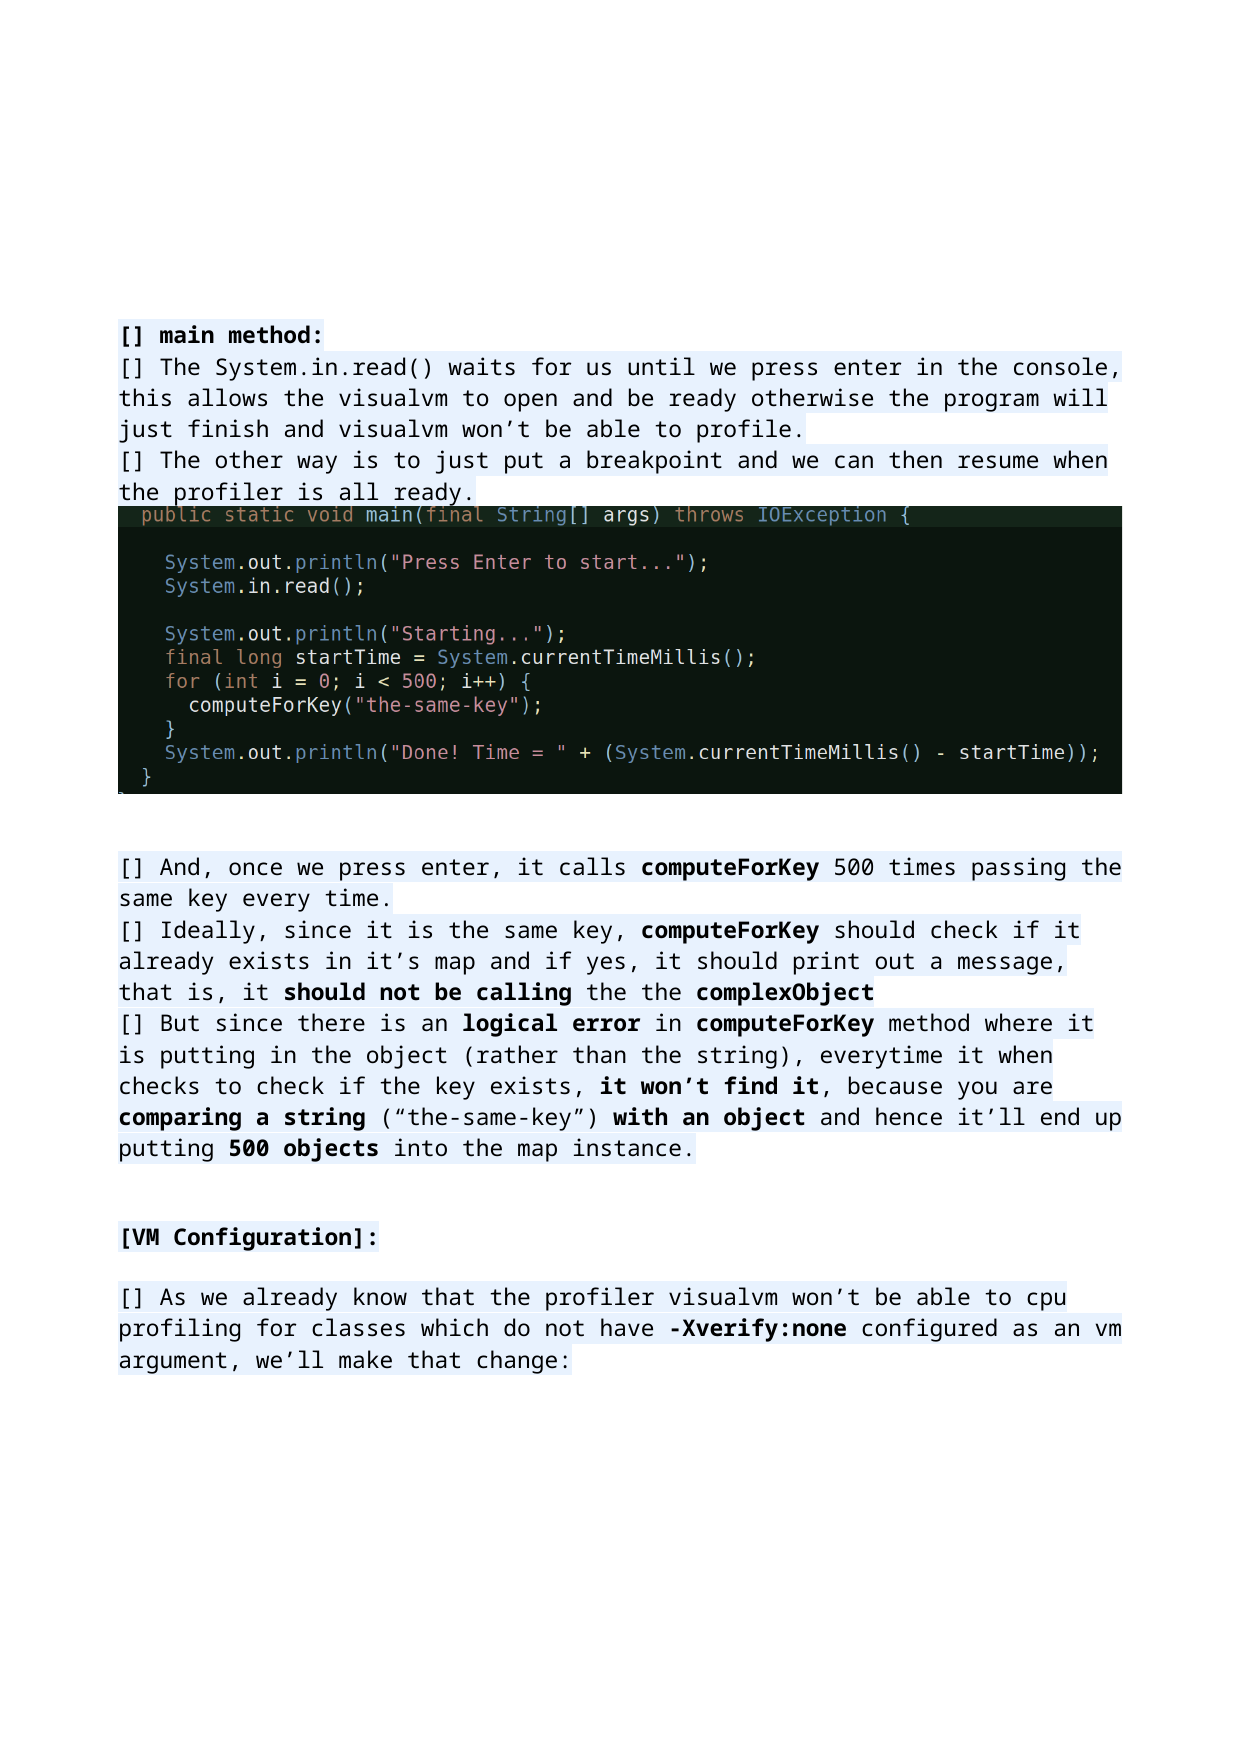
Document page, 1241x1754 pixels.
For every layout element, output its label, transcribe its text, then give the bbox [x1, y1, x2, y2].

text [] And, once we press enter, it calls computeForKey 500 times passing the same key every time. [118, 851, 1122, 914]
text [] As we already know that the profiler visualvm won’t be able to cpu profiling for classes which do not have -Xverify:none configured as an vm argument, we’ll make that change: [118, 1281, 1122, 1375]
picture [118, 506, 1123, 794]
text [] The System.in.read() waits for us until we press enter in the console, this allows the visualvm to open and be ready otherwise the program will just finish and visualvm won’t be able to profile. [118, 351, 1122, 444]
text [] Ideally, since it is the same key, computeForKey should check if it already exists in it’s map and if yes, it should print out a message, that is, it should not be calling the the complexObject [118, 914, 1122, 1007]
text [] main method: [118, 319, 1122, 351]
text [] The other way is to just put a breakpoint and we can then resume when the profiler is all ready. [118, 444, 1122, 506]
text [VM Configuration]: [118, 1221, 1122, 1252]
text [] But since there is an logical error in computeForKey method where it is putting in the object (rather than the string), everytime it when checks to check if the key exists, it won’t find it, because you are comparing a string (“the-same-key”) with an object and hence it’ll end up putting 500 objects into the map instance. [118, 1007, 1122, 1164]
